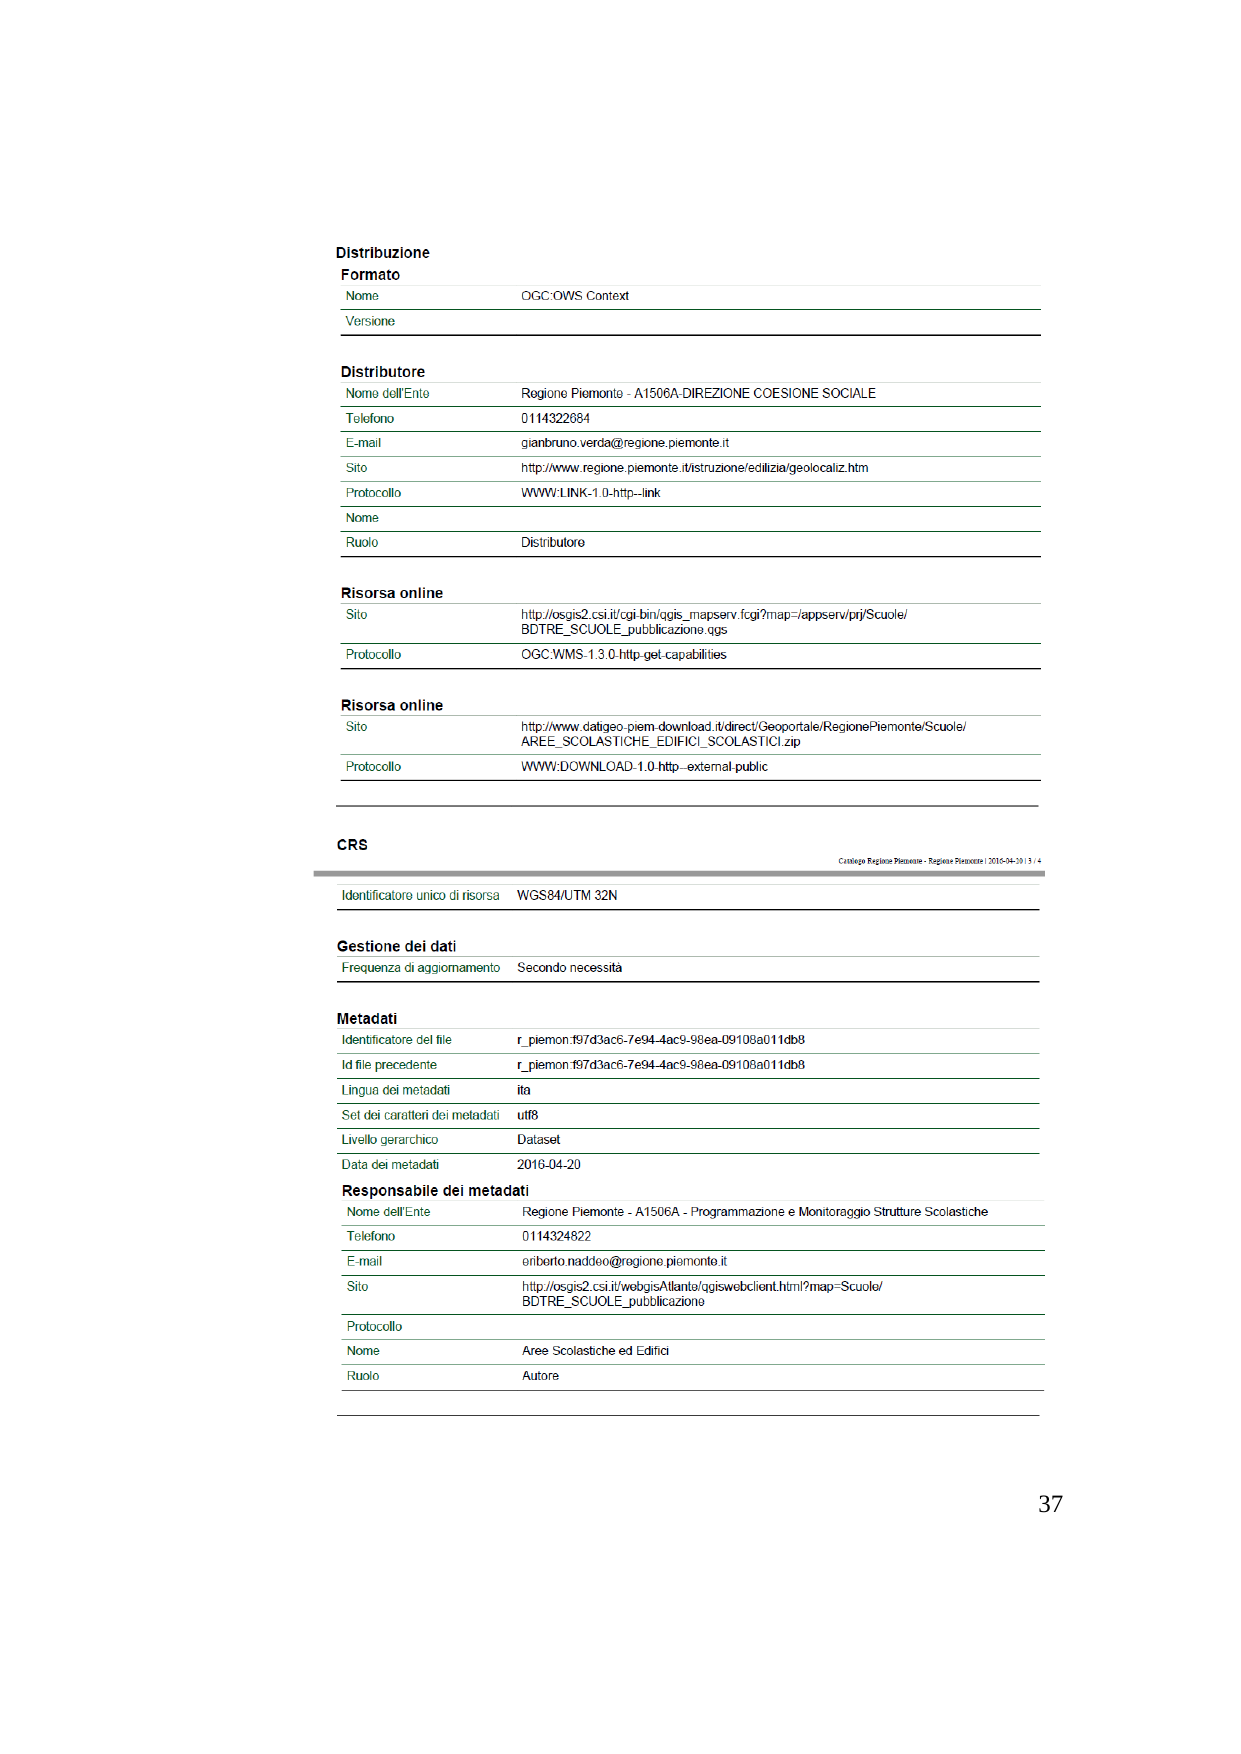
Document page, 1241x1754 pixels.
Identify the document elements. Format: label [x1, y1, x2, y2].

picture [313, 236, 1045, 1447]
